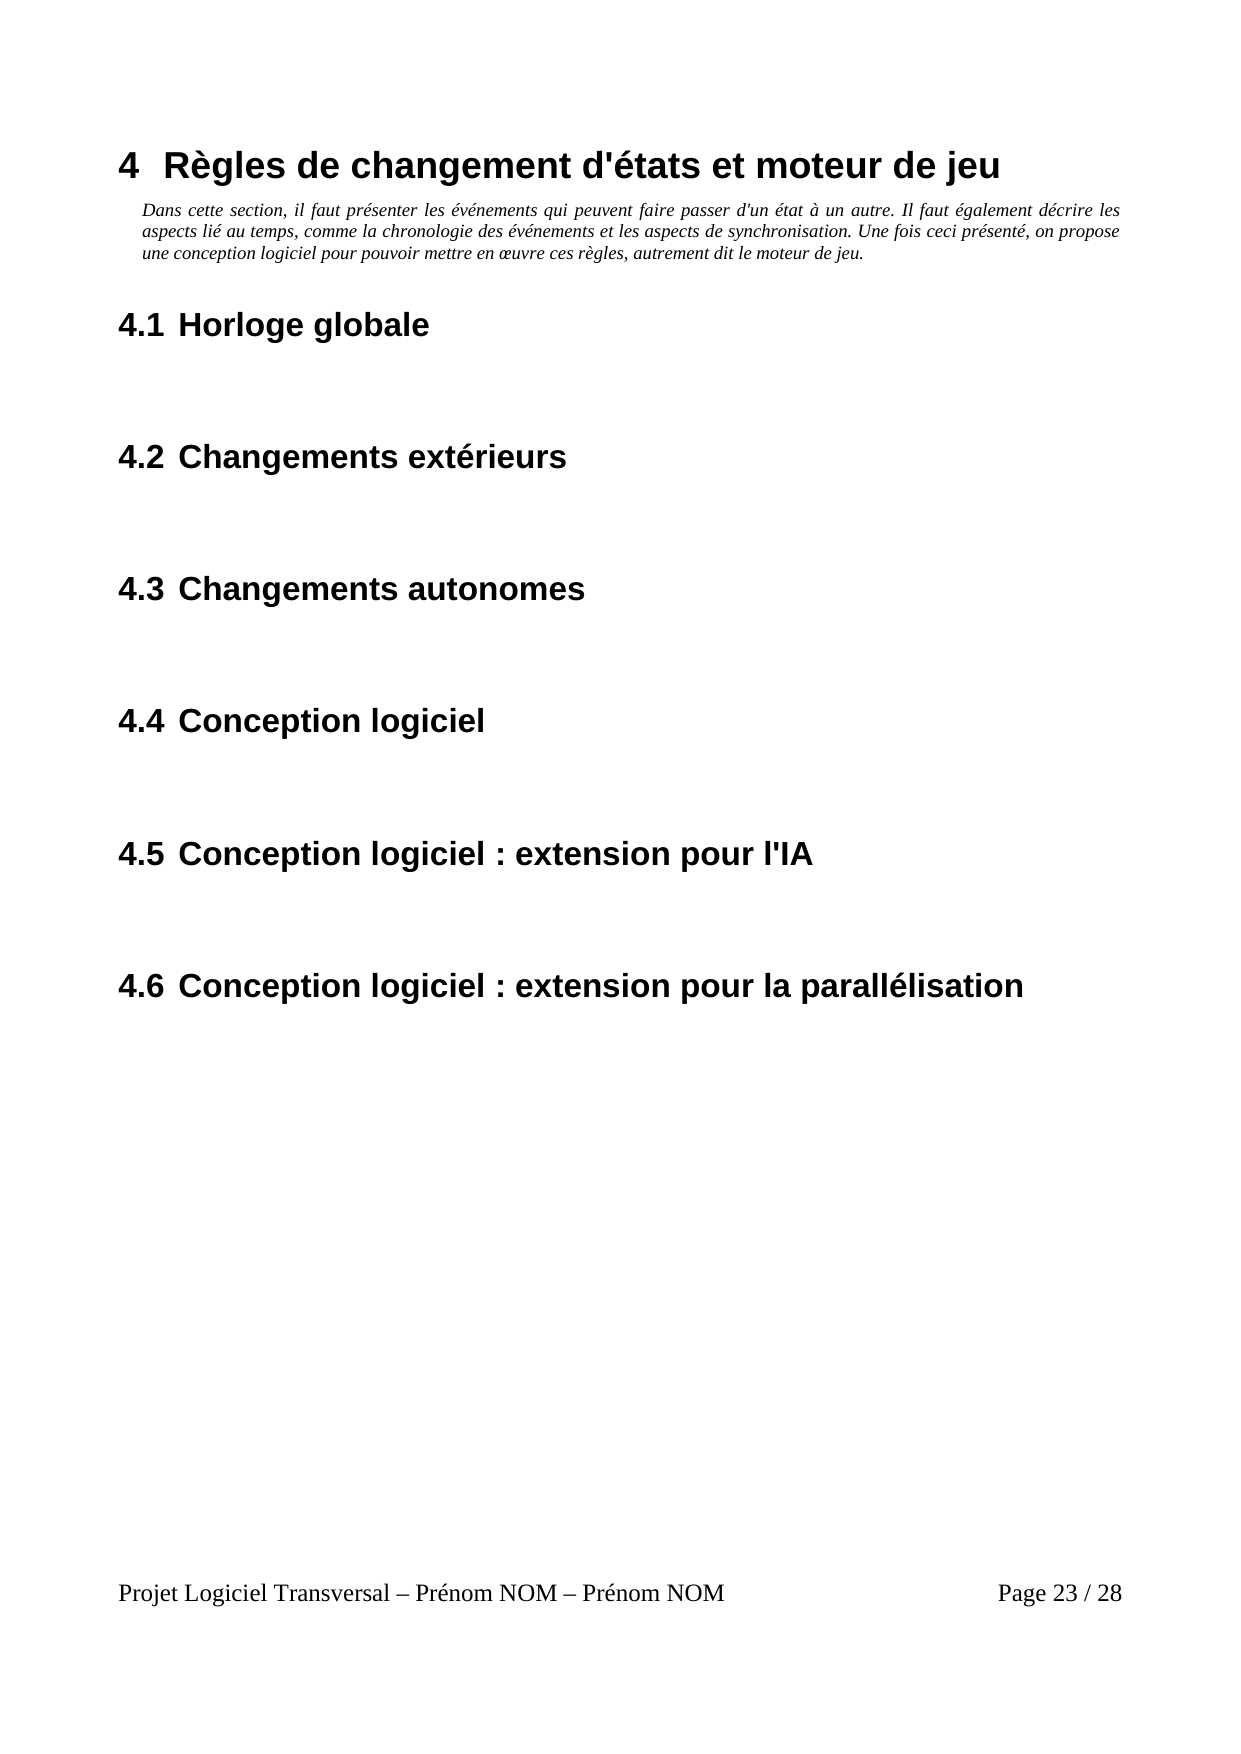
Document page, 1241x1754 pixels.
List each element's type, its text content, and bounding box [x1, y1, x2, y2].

subtitle Conception logiciel : extension pour la parallélisation [118, 966, 1122, 1004]
subtitle Conception logiciel [118, 701, 1122, 740]
subtitle Changements extérieurs [118, 437, 1122, 475]
subtitle Conception logiciel : extension pour l'IA [118, 833, 1122, 872]
subtitle Règles de changement d'états et moteur de jeu [118, 143, 1122, 186]
subtitle Changements autonomes [118, 569, 1122, 608]
subtitle Horloge globale [118, 305, 1122, 343]
text Dans cette section, il faut présenter les événements qui peuvent faire passer d'un état à un autre. Il faut également décrire les aspects lié au temps, comme la chronologie des événements et les aspects de synchronisation. Une fois ceci présenté, on propose une conception logiciel pour pouvoir mettre en œuvre ces règles, autrement dit le moteur de jeu. [142, 199, 1122, 263]
